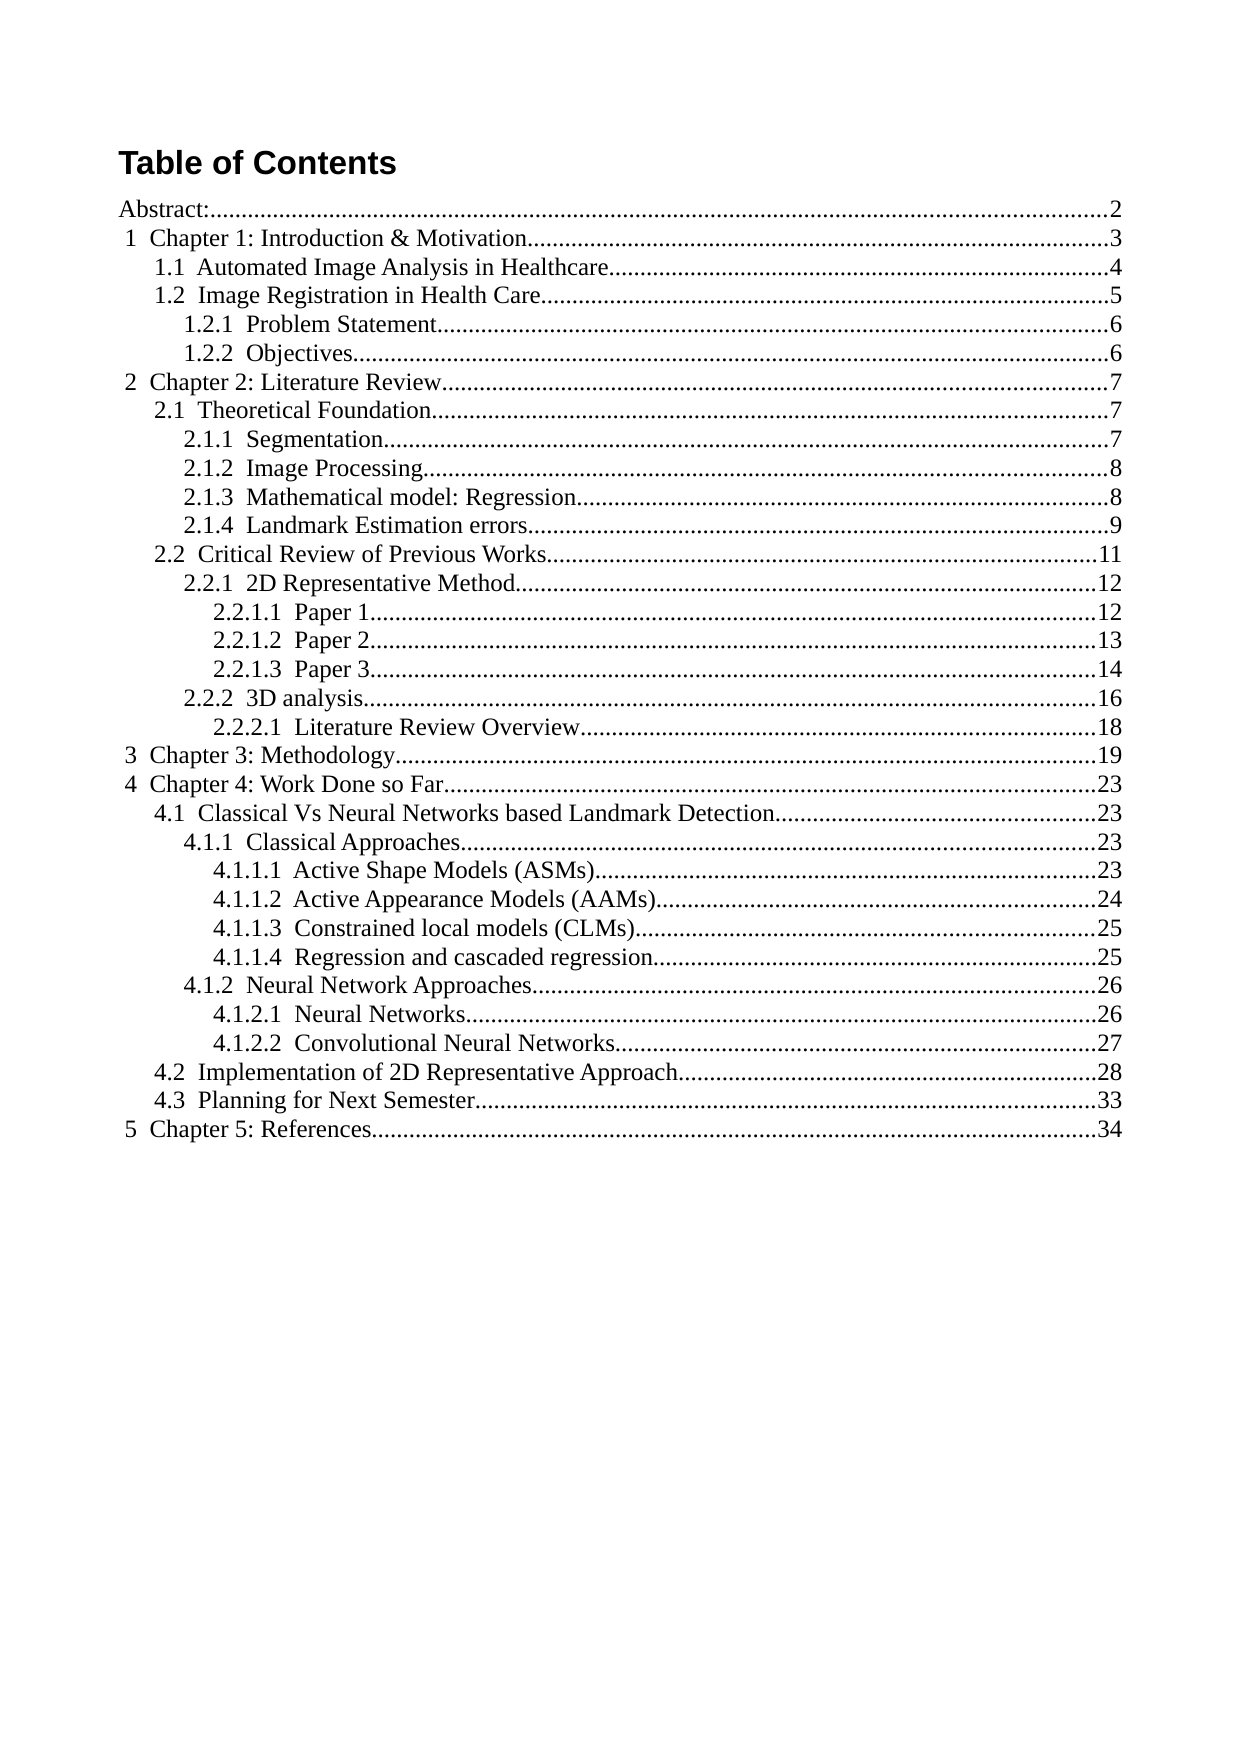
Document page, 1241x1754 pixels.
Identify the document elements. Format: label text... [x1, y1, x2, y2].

text 5 Chapter 5: References 34 [118, 1114, 1122, 1143]
text 2.2.1.1 Paper 1 12 [207, 597, 1122, 625]
text 3 Chapter 3: Methodology 19 [118, 740, 1122, 769]
text 2.1.2 Image Processing 8 [177, 453, 1122, 482]
text 2.2.1.3 Paper 3 14 [207, 654, 1122, 683]
text 4.1.2.1 Neural Networks 26 [207, 999, 1122, 1028]
text 4.2 Implementation of 2D Representative Approach 28 [148, 1057, 1122, 1085]
text 2 Chapter 2: Literature Review 7 [118, 367, 1122, 395]
text 1 Chapter 1: Introduction & Motivation 3 [118, 223, 1122, 252]
text 2.2.2.1 Literature Review Overview 18 [207, 712, 1122, 740]
text 4.1.1.2 Active Appearance Models (AAMs) 24 [207, 884, 1122, 913]
text 2.1.3 Mathematical model: Regression 8 [177, 482, 1122, 510]
text Abstract: 2 [118, 194, 1122, 223]
text 4.1.1 Classical Approaches 23 [177, 827, 1122, 855]
text 2.1 Theoretical Foundation 7 [148, 395, 1122, 424]
text 2.1.4 Landmark Estimation errors 9 [177, 510, 1122, 539]
text 4.3 Planning for Next Semester 33 [148, 1085, 1122, 1114]
text 1.2.1 Problem Statement 6 [177, 309, 1122, 338]
text 2.2.2 3D analysis 16 [177, 683, 1122, 712]
text 2.1.1 Segmentation 7 [177, 424, 1122, 453]
text 4.1.1.3 Constrained local models (CLMs) 25 [207, 913, 1122, 942]
text 2.2 Critical Review of Previous Works 11 [148, 539, 1122, 568]
text 1.2.2 Objectives 6 [177, 338, 1122, 367]
text 4 Chapter 4: Work Done so Far 23 [118, 769, 1122, 798]
text 4.1.2 Neural Network Approaches 26 [177, 970, 1122, 999]
text 4.1.1.1 Active Shape Models (ASMs) 23 [207, 855, 1122, 884]
text 2.2.1 2D Representative Method 12 [177, 568, 1122, 597]
text 4.1.1.4 Regression and cascaded regression 25 [207, 942, 1122, 970]
text 1.2 Image Registration in Health Care 5 [148, 280, 1122, 309]
text 4.1.2.2 Convolutional Neural Networks 27 [207, 1028, 1122, 1057]
subtitle Table of Contents [118, 143, 1122, 182]
text 2.2.1.2 Paper 2 13 [207, 625, 1122, 654]
text 1.1 Automated Image Analysis in Healthcare 4 [148, 252, 1122, 280]
text 4.1 Classical Vs Neural Networks based Landmark Detection 23 [148, 798, 1122, 827]
